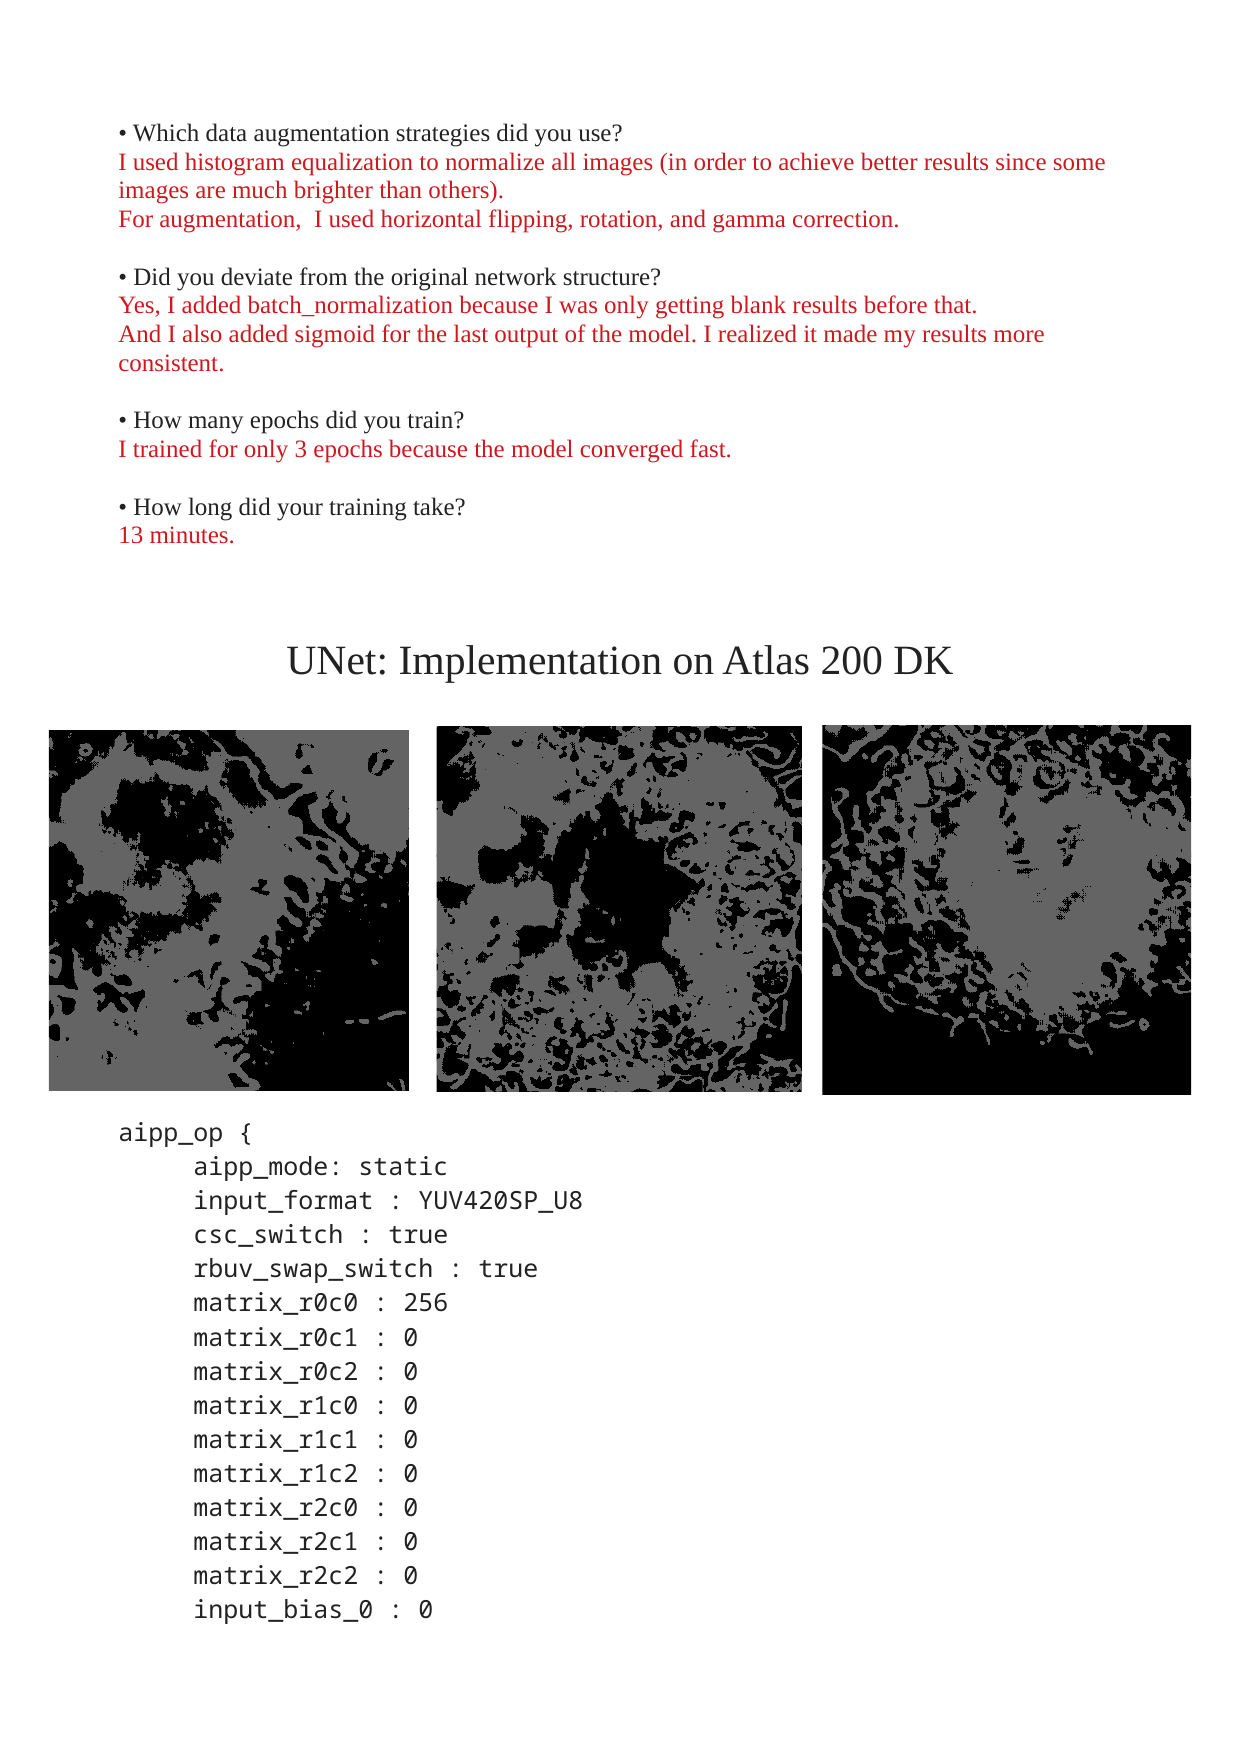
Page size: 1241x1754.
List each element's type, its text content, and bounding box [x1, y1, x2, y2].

text matrix_r1c1 : 0 [118, 1421, 1122, 1455]
picture [48, 730, 409, 1091]
text For augmentation, I used horizontal flipping, rotation, and gamma correction. [118, 204, 1122, 233]
text matrix_r2c2 : 0 [118, 1558, 1122, 1592]
text matrix_r1c0 : 0 [118, 1387, 1122, 1421]
text input_format : YUV420SP_U8 [118, 1183, 1122, 1217]
text matrix_r0c2 : 0 [118, 1353, 1122, 1387]
text And I also added sigmoid for the last output of the model. I realized it made my results more consistent. [118, 319, 1122, 377]
text aipp_op { [118, 1115, 1122, 1149]
text Yes, I added batch_normalization because I was only getting blank results before that. [118, 291, 1122, 319]
text matrix_r2c1 : 0 [118, 1523, 1122, 1558]
picture [822, 725, 1192, 1095]
text • How long did your training take? [118, 492, 1122, 521]
text I used histogram equalization to normalize all images (in order to achieve better results since some images are much brighter than others). [118, 147, 1122, 204]
text matrix_r0c1 : 0 [118, 1319, 1122, 1353]
text I trained for only 3 epochs because the model converged fast. [118, 434, 1122, 463]
picture [436, 726, 802, 1092]
text • How many epochs did you train? [118, 406, 1122, 434]
text • Which data augmentation strategies did you use? [118, 118, 1122, 147]
text input_bias_0 : 0 [118, 1592, 1122, 1626]
text matrix_r2c0 : 0 [118, 1489, 1122, 1523]
text matrix_r0c0 : 256 [118, 1285, 1122, 1319]
text aipp_mode: static [118, 1149, 1122, 1183]
text • Did you deviate from the original network structure? [118, 262, 1122, 291]
text UNet: Implementation on Atlas 200 DK [118, 636, 1122, 683]
text csc_switch : true [118, 1217, 1122, 1251]
text 13 minutes. [118, 521, 1122, 549]
text matrix_r1c2 : 0 [118, 1455, 1122, 1489]
text rbuv_swap_switch : true [118, 1251, 1122, 1285]
